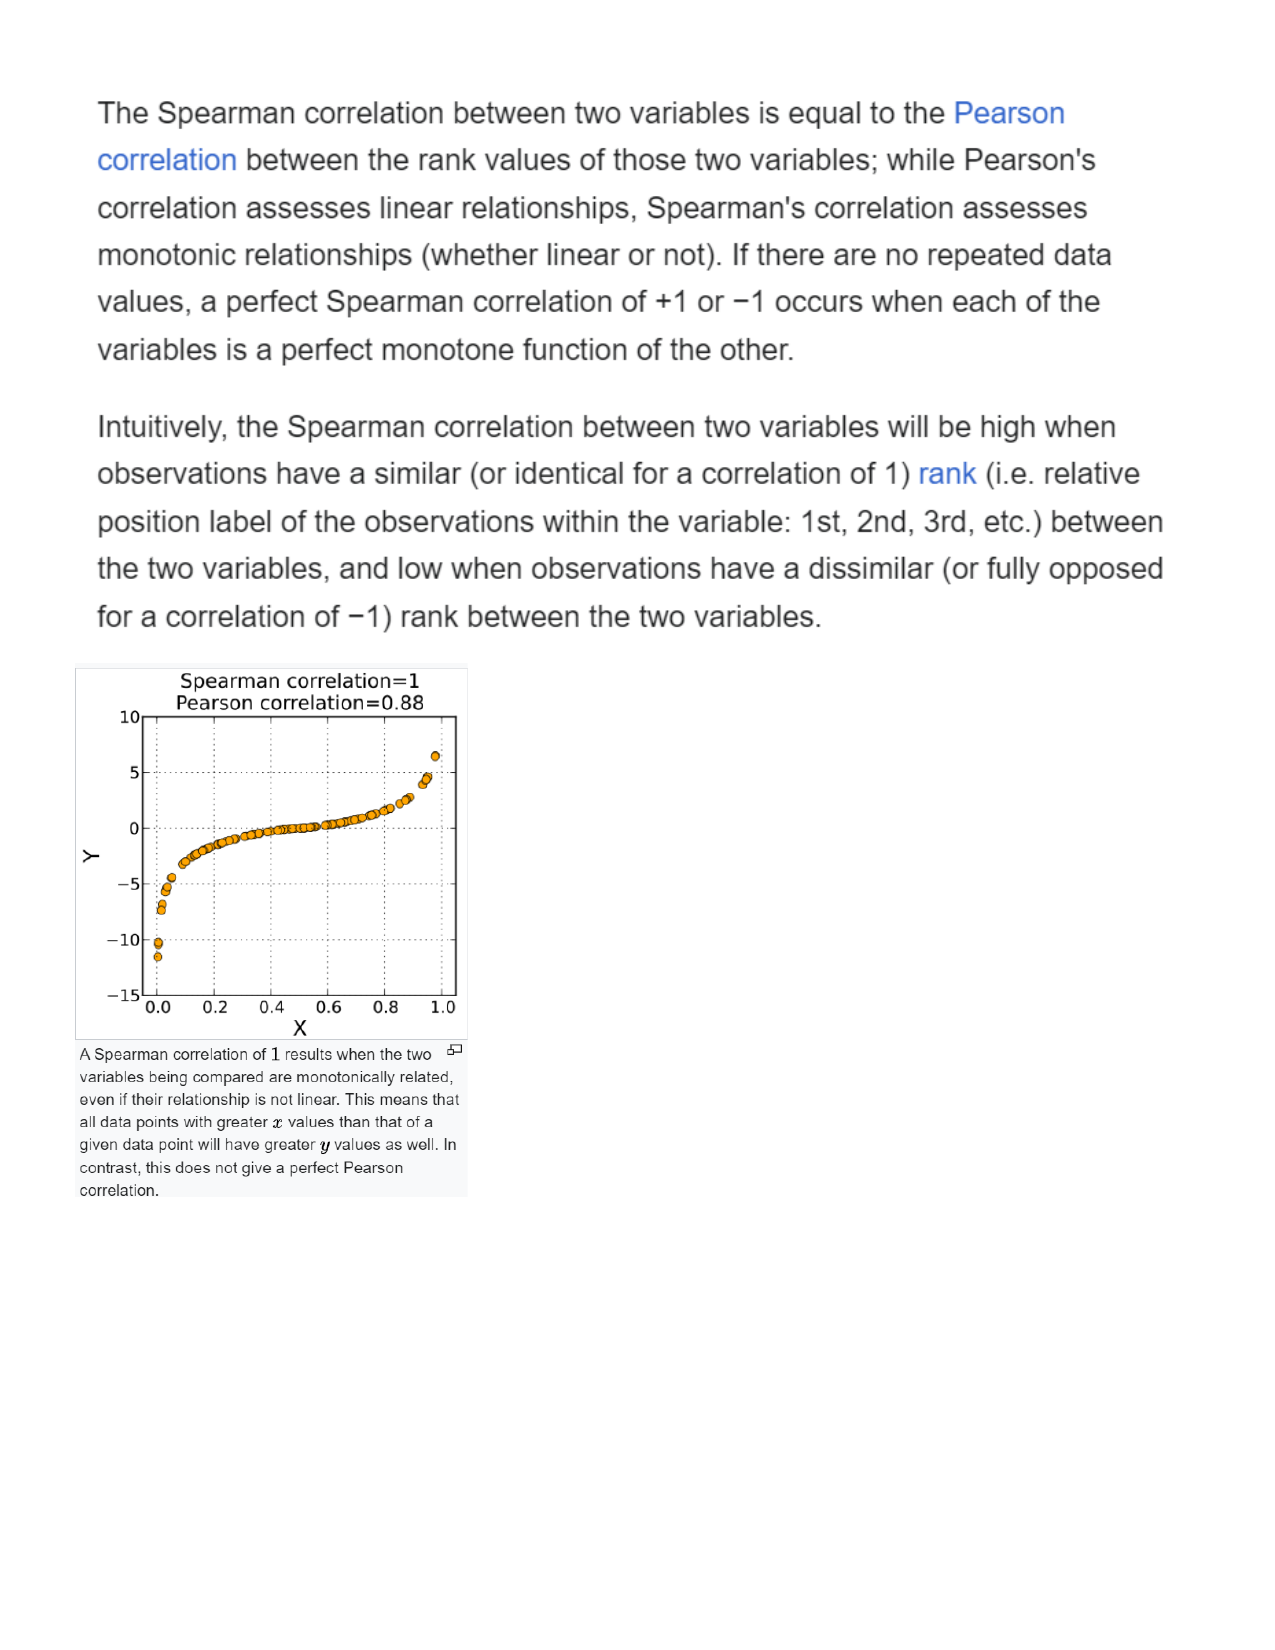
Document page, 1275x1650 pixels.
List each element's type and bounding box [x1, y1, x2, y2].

picture [75, 663, 468, 1197]
picture [75, 75, 1200, 645]
